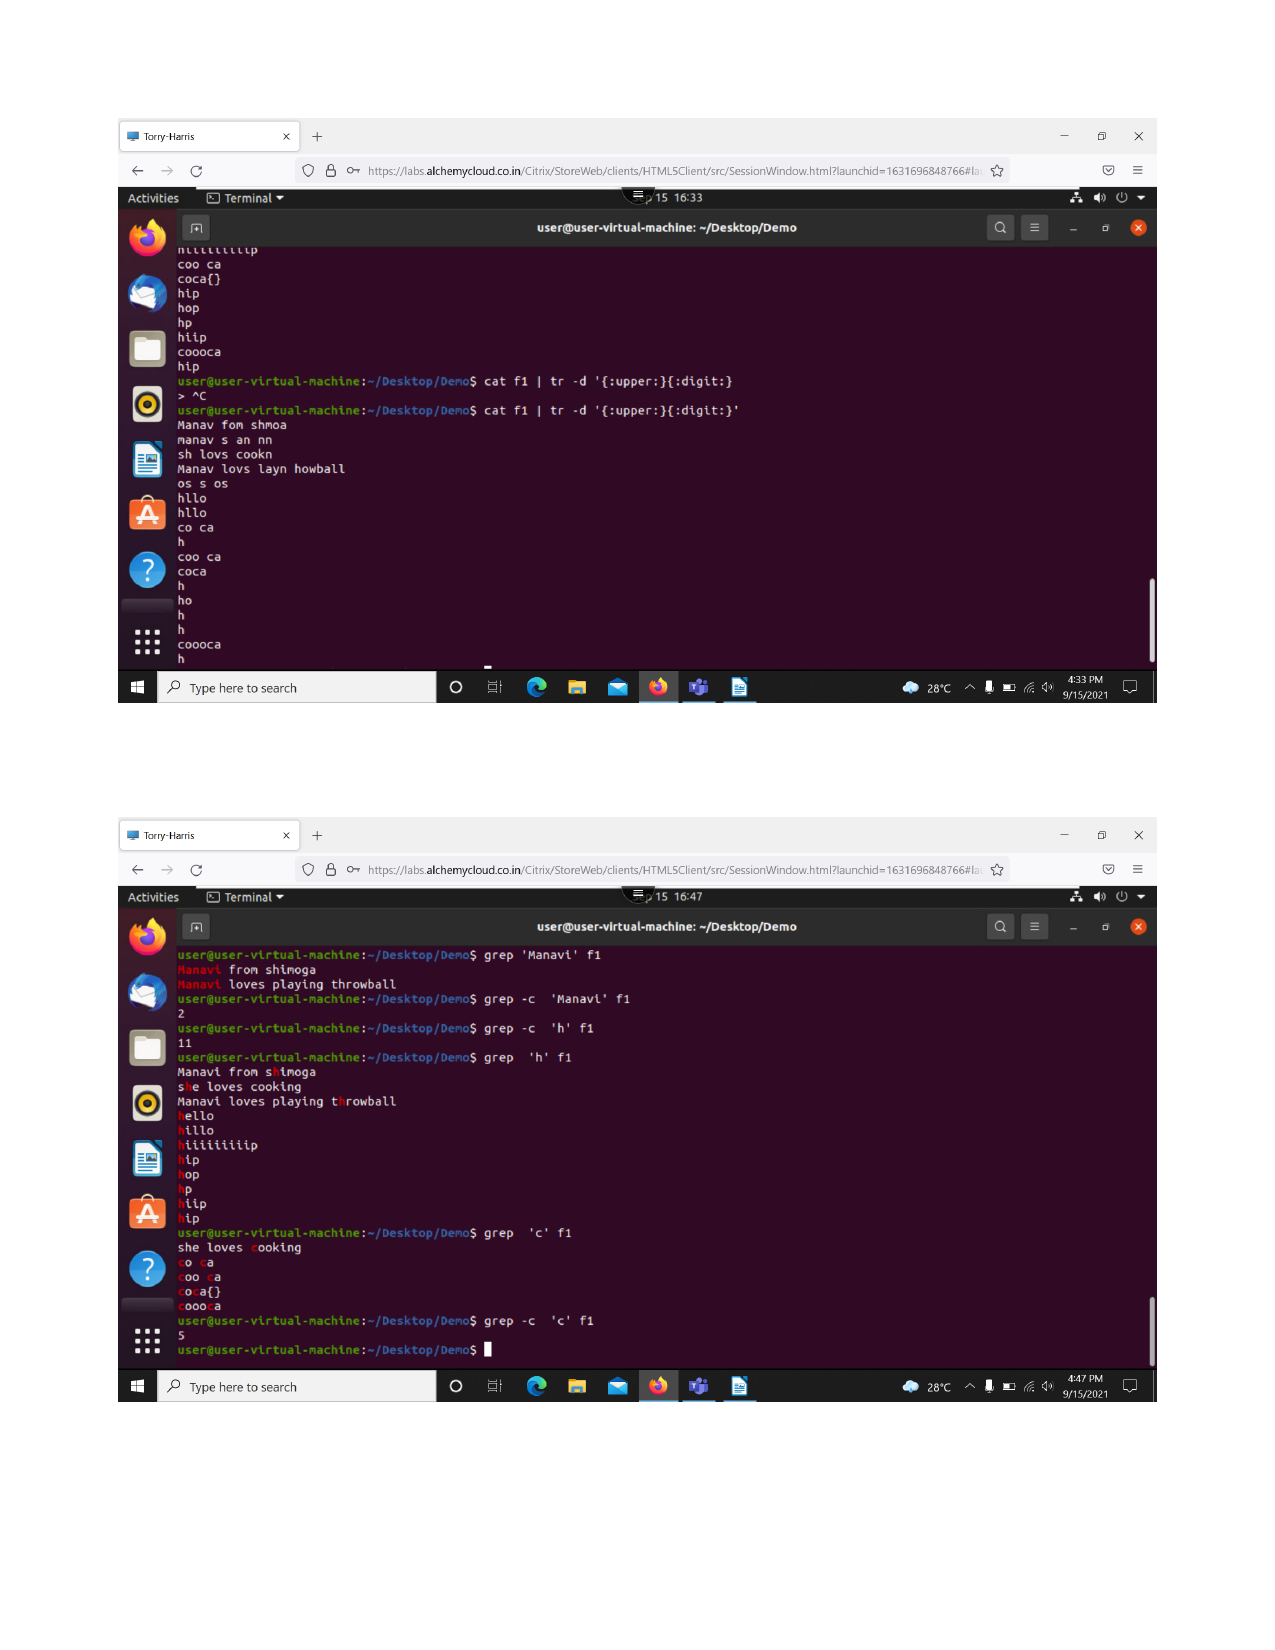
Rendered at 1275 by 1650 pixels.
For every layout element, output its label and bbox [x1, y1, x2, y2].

picture [118, 118, 1157, 703]
picture [118, 817, 1157, 1402]
